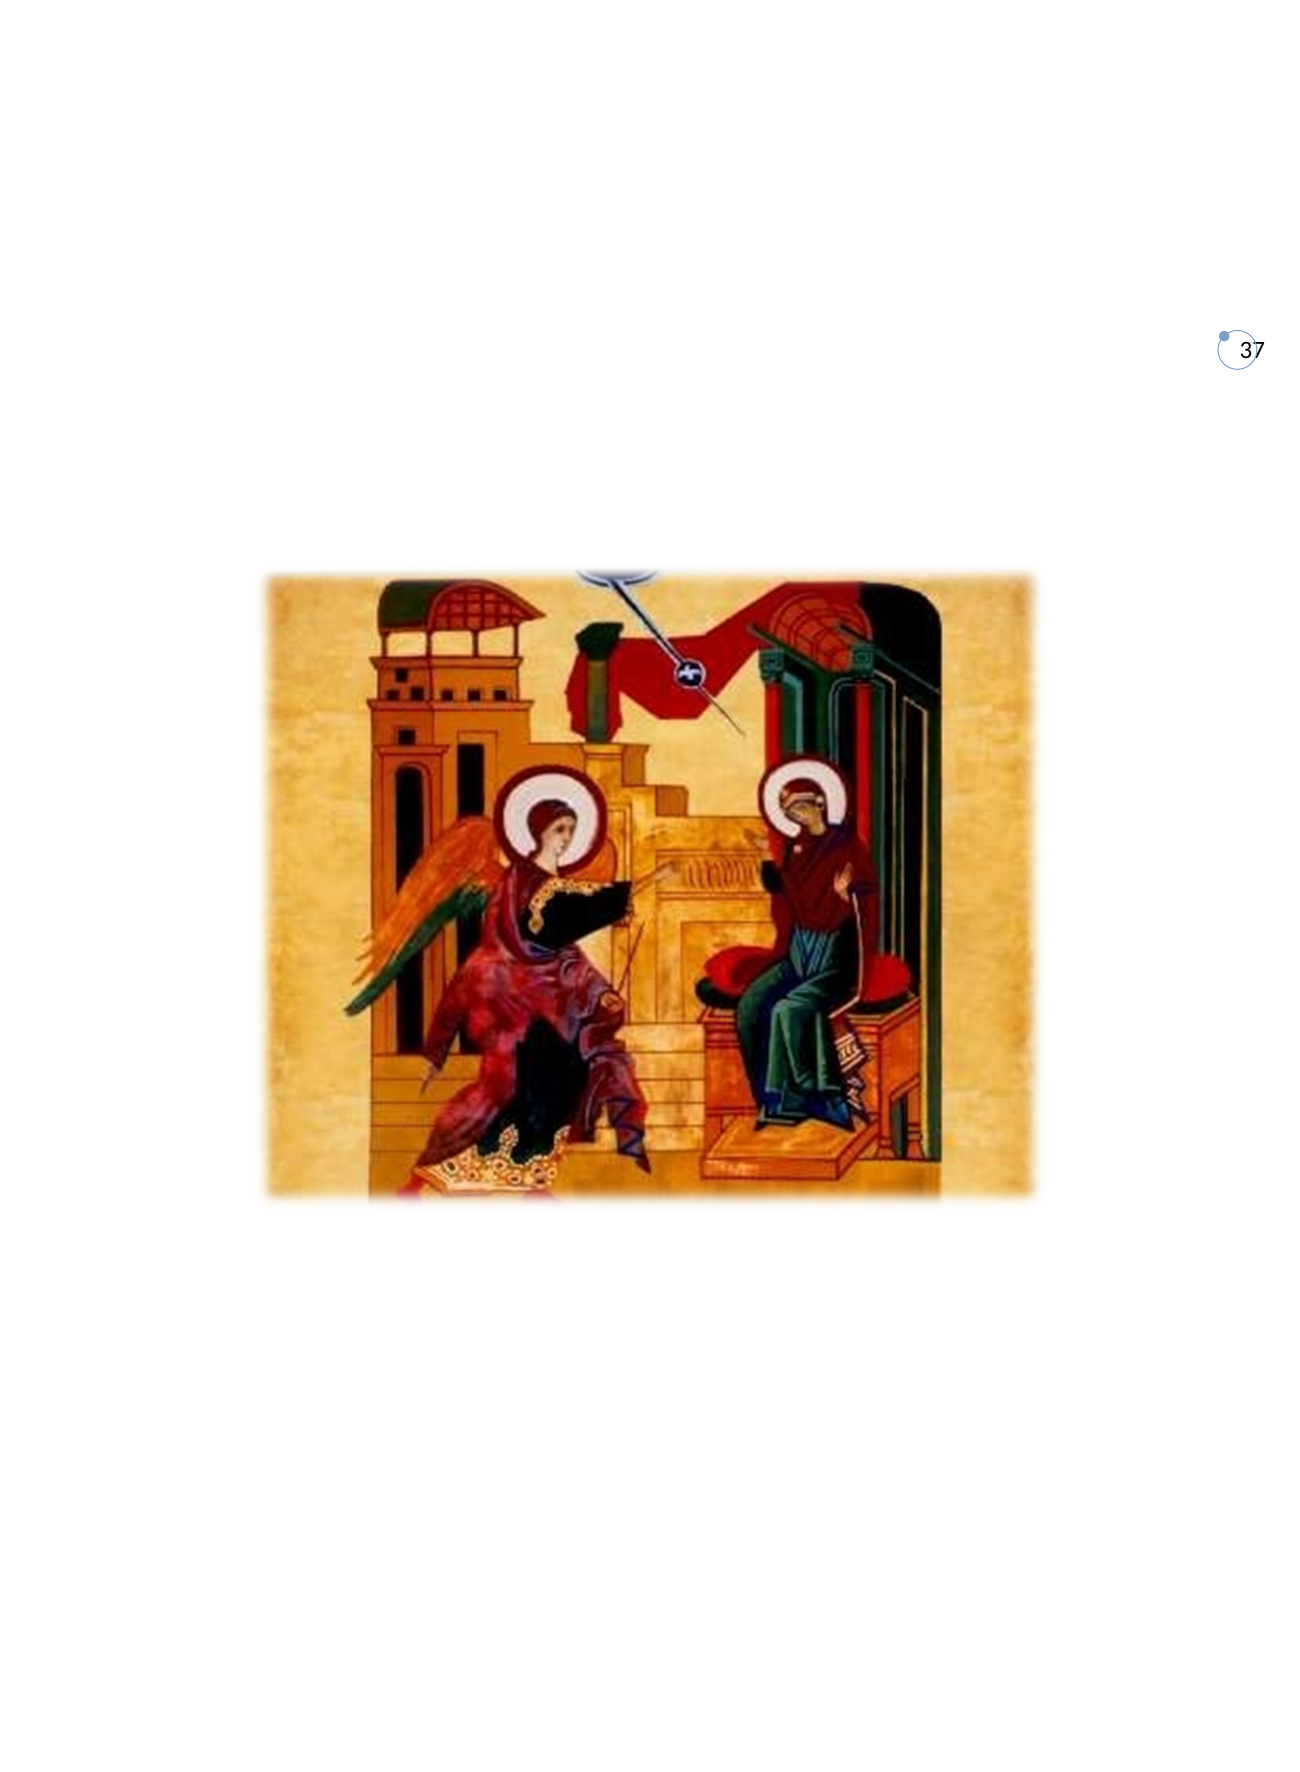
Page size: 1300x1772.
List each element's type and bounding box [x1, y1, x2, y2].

picture [251, 562, 1048, 1210]
